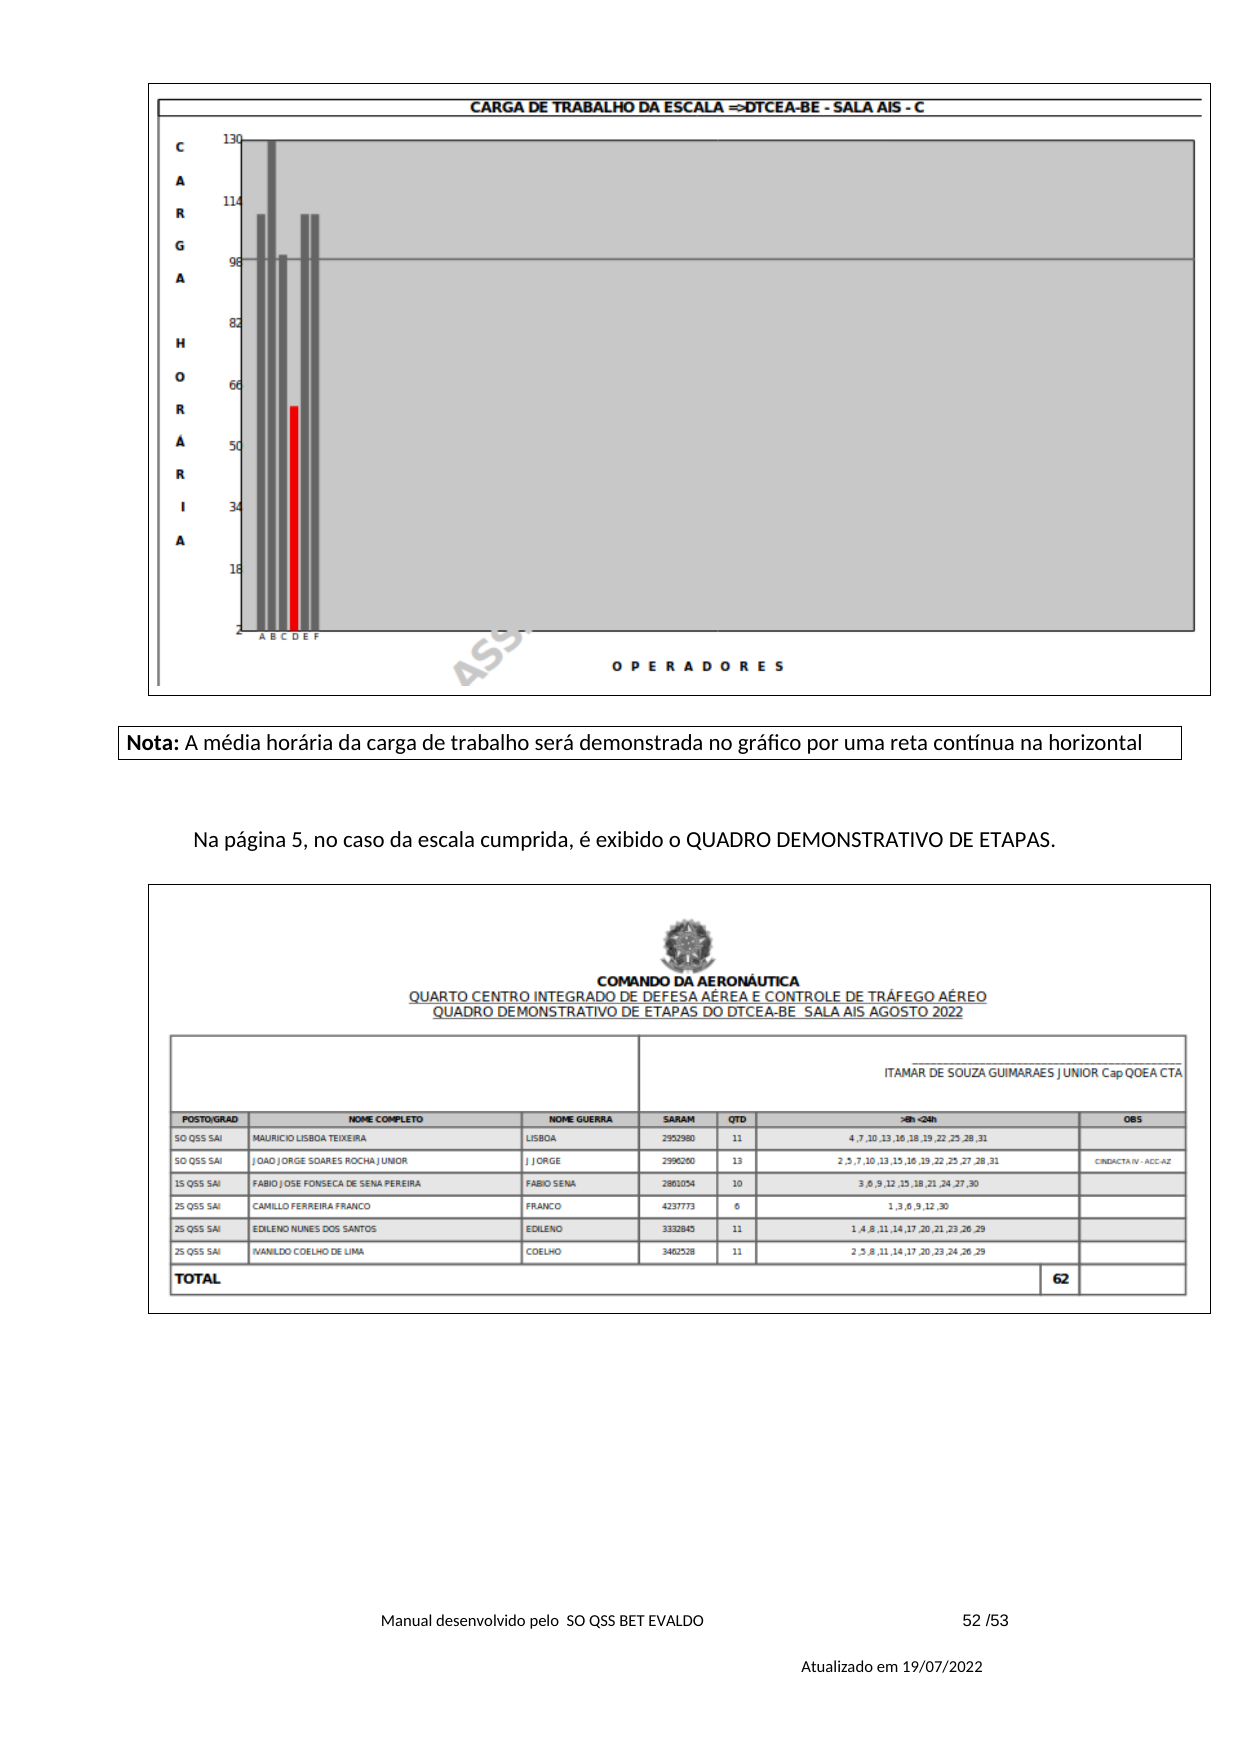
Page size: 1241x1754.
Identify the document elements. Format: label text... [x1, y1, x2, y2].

text Nota: A média horária da carga de trabalho será demonstrada no gráfico por uma reta contínua na horizontal [119, 727, 1181, 759]
picture [156, 91, 1202, 686]
text Na página 5, no caso da escala cumprida, é exibido o QUADRO DEMONSTRATIVO DE ETAPAS. [118, 825, 1181, 853]
picture [156, 892, 1202, 1304]
